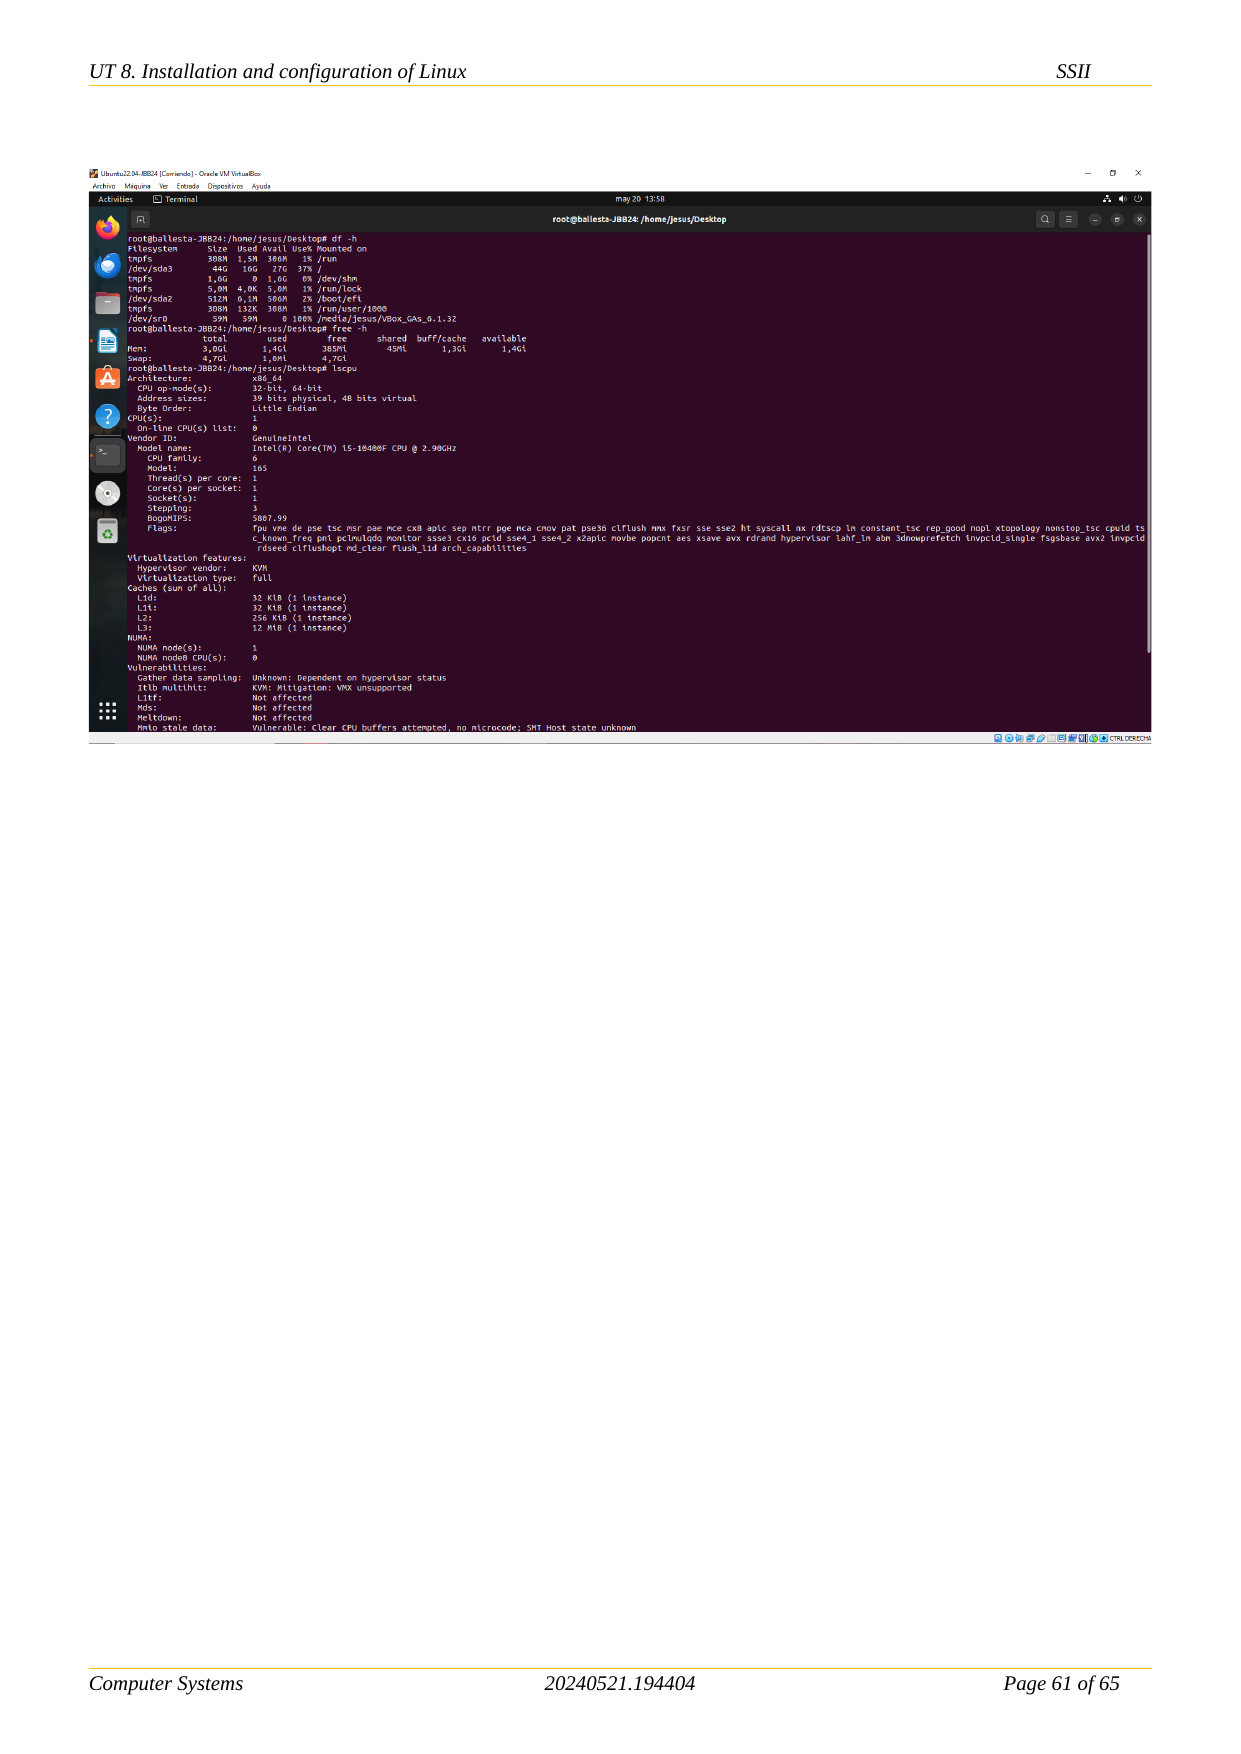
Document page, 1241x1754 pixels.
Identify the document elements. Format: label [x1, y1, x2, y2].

picture [88, 167, 1152, 744]
